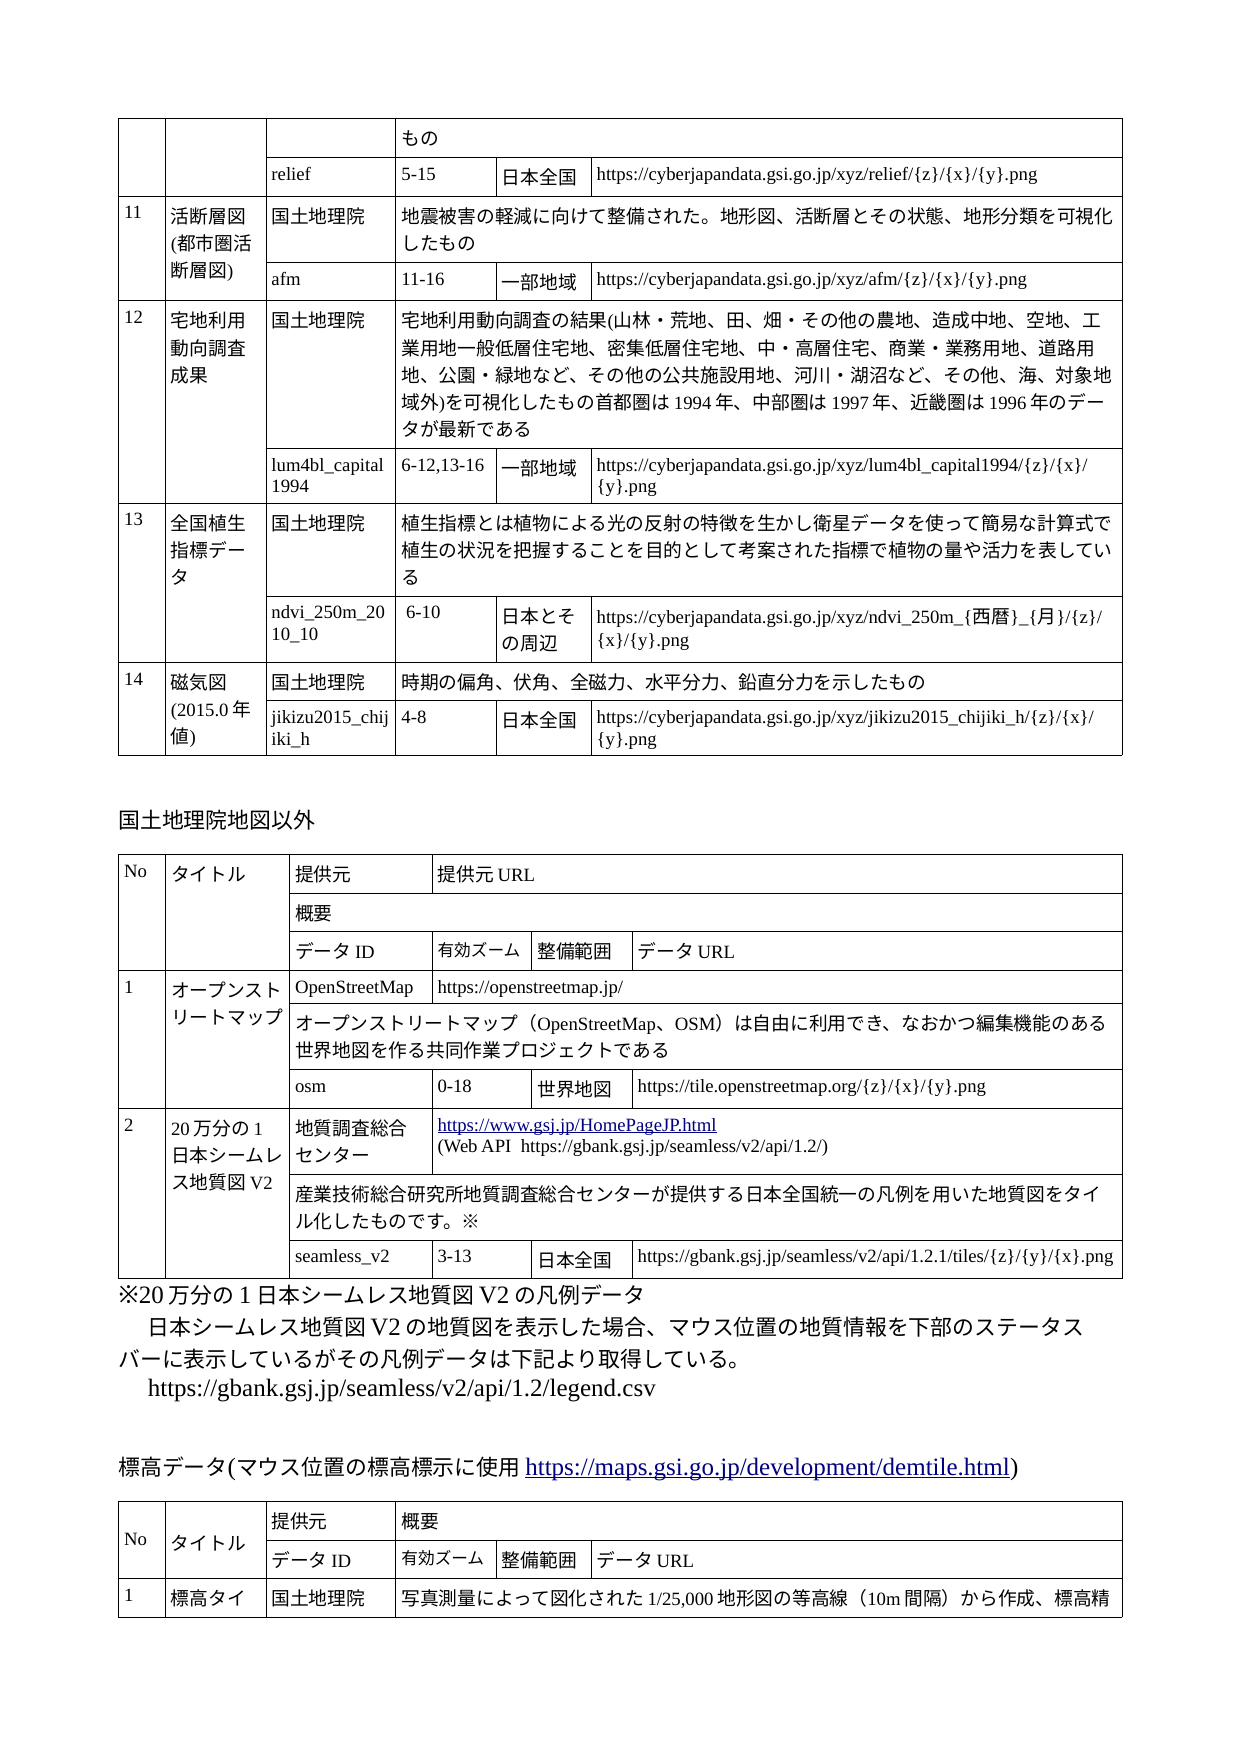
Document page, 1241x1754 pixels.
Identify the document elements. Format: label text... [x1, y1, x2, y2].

table_cell 世界地図 [532, 1070, 632, 1108]
table_header タイトル [166, 1502, 266, 1578]
table_cell 活断層図(都市圏活断層図) [166, 197, 266, 300]
table_cell ndvi_250m_2010_10 [267, 597, 395, 662]
table_cell 11-16 [396, 263, 496, 300]
table_cell 国土地理院 [267, 504, 395, 596]
table_cell 整備範囲 [532, 932, 632, 970]
table_header 提供元 [290, 855, 432, 892]
table_cell 6-10 [396, 597, 496, 662]
table_cell 産業技術総合研究所地質調査総合センターが提供する日本全国統一の凡例を用いた地質図をタイル化したものです。※ [290, 1175, 1122, 1239]
table_cell 写真測量によって図化された1/25,000地形図の等高線（10m間隔）から作成、標高精 [396, 1579, 1122, 1617]
table_cell 5-15 [396, 158, 496, 196]
table_cell 有効ズーム [396, 1541, 496, 1578]
table_cell 植生指標とは植物による光の反射の特徴を生かし衛星データを使って簡易な計算式で植生の状況を把握することを目的として考案された指標で植物の量や活力を表している [396, 504, 1122, 596]
table_cell 11 [119, 197, 165, 300]
text 標高データ(マウス位置の標高標示に使用 https://maps.gsi.go.jp/development/demtile.html) [118, 1450, 1122, 1481]
table_cell OpenStreetMap [290, 971, 432, 1003]
table_cell 日本全国 [532, 1241, 632, 1278]
table_cell seamless_v2 [290, 1241, 432, 1278]
table_cell https://cyberjapandata.gsi.go.jp/xyz/lum4bl_capital1994/{z}/{x}/{y}.png [592, 449, 1122, 502]
table_cell 国土地理院 [267, 1579, 395, 1617]
table_cell データID [290, 932, 432, 970]
table_cell データURL [592, 1541, 1122, 1578]
text 日本シームレス地質図V2の地質図を表示した場合、マウス位置の地質情報を下部のステータスバーに表示しているがその凡例データは下記より取得している。 [118, 1310, 1122, 1373]
table_cell 宅地利用動向調査成果 [166, 301, 266, 502]
table_header No [119, 855, 165, 970]
table_cell 6-12,13-16 [396, 449, 496, 502]
table_cell 整備範囲 [497, 1541, 591, 1578]
table_cell 日本とその周辺 [497, 597, 591, 662]
table_cell 14 [119, 663, 165, 755]
table_cell もの [396, 119, 1122, 157]
table_cell afm [267, 263, 395, 300]
table_cell 13 [119, 504, 165, 662]
table_cell 0-18 [433, 1070, 531, 1108]
table_cell relief [267, 158, 395, 196]
text ※20万分の1日本シームレス地質図V2の凡例データ [118, 1279, 1122, 1310]
text https://gbank.gsj.jp/seamless/v2/api/1.2/legend.csv [118, 1373, 1122, 1402]
table_cell 地震被害の軽減に向けて整備された。地形図、活断層とその状態、地形分類を可視化したもの [396, 197, 1122, 262]
table_cell [267, 119, 395, 157]
table_cell [119, 119, 165, 196]
table_cell https://openstreetmap.jp/ [433, 971, 1122, 1003]
table_cell 4-8 [396, 701, 496, 755]
table_cell オープンストリートマップ（OpenStreetMap、OSM）は自由に利用でき、なおかつ編集機能のある世界地図を作る共同作業プロジェクトである [290, 1004, 1122, 1069]
table_cell 1 [119, 1579, 165, 1617]
table_cell 宅地利用動向調査の結果(山林・荒地、田、畑・その他の農地、造成中地、空地、工業用地一般低層住宅地、密集低層住宅地、中・高層住宅、商業・業務用地、道路用地、公園・緑地など、その他の公共施設用地、河川・湖沼など、その他、海、対象地域外)を可視化したもの首都圏は1994年、中部圏は1997年、近畿圏は1996年のデータが最新である [396, 301, 1122, 448]
table_header 提供元 [267, 1502, 395, 1539]
table_cell 3-13 [433, 1241, 531, 1278]
table_cell 日本全国 [497, 158, 591, 196]
table_cell 有効ズーム [433, 932, 531, 970]
table_cell 全国植生指標データ [166, 504, 266, 662]
table_cell osm [290, 1070, 432, 1108]
table_cell https://cyberjapandata.gsi.go.jp/xyz/afm/{z}/{x}/{y}.png [592, 263, 1122, 300]
table_cell データID [267, 1541, 395, 1578]
table_cell 一部地域 [497, 263, 591, 300]
table_cell https://cyberjapandata.gsi.go.jp/xyz/jikizu2015_chijiki_h/{z}/{x}/{y}.png [592, 701, 1122, 755]
table_cell [166, 119, 266, 196]
table_cell https://cyberjapandata.gsi.go.jp/xyz/relief/{z}/{x}/{y}.png [592, 158, 1122, 196]
table_cell 時期の偏角、伏角、全磁力、水平分力、鉛直分力を示したもの [396, 663, 1122, 700]
table_cell 日本全国 [497, 701, 591, 755]
table_cell 20万分の1日本シームレス地質図V2 [166, 1109, 289, 1278]
text 国土地理院地図以外 [118, 803, 1122, 834]
table_cell 1 [119, 971, 165, 1108]
table_cell 磁気図(2015.0年値) [166, 663, 266, 755]
table_cell 概要 [290, 894, 1122, 931]
table_cell https://gbank.gsj.jp/seamless/v2/api/1.2.1/tiles/{z}/{y}/{x}.png [633, 1241, 1122, 1278]
table_cell 一部地域 [497, 449, 591, 502]
table_cell 国土地理院 [267, 301, 395, 448]
table_cell https://www.gsj.jp/HomePageJP.html (Web API https://gbank.gsj.jp/seamless/v2/api/1.2/) [433, 1109, 1122, 1174]
table_cell https://cyberjapandata.gsi.go.jp/xyz/ndvi_250m_{西暦}_{月}/{z}/{x}/{y}.png [592, 597, 1122, 662]
table_cell 地質調査総合センター [290, 1109, 432, 1174]
table_cell データURL [633, 932, 1122, 970]
table_cell https://tile.openstreetmap.org/{z}/{x}/{y}.png [633, 1070, 1122, 1108]
table_cell 国土地理院 [267, 663, 395, 700]
table_cell 国土地理院 [267, 197, 395, 262]
table_cell 12 [119, 301, 165, 502]
table_cell jikizu2015_chijiki_h [267, 701, 395, 755]
table_cell 標高タイ [166, 1579, 266, 1617]
table_cell 2 [119, 1109, 165, 1278]
table_header 提供元URL [433, 855, 1122, 892]
table_cell オープンストリートマップ [166, 971, 289, 1108]
table_cell lum4bl_capital1994 [267, 449, 395, 502]
table_header 概要 [396, 1502, 1122, 1539]
table_header No [119, 1502, 165, 1578]
table_header タイトル [166, 855, 289, 970]
